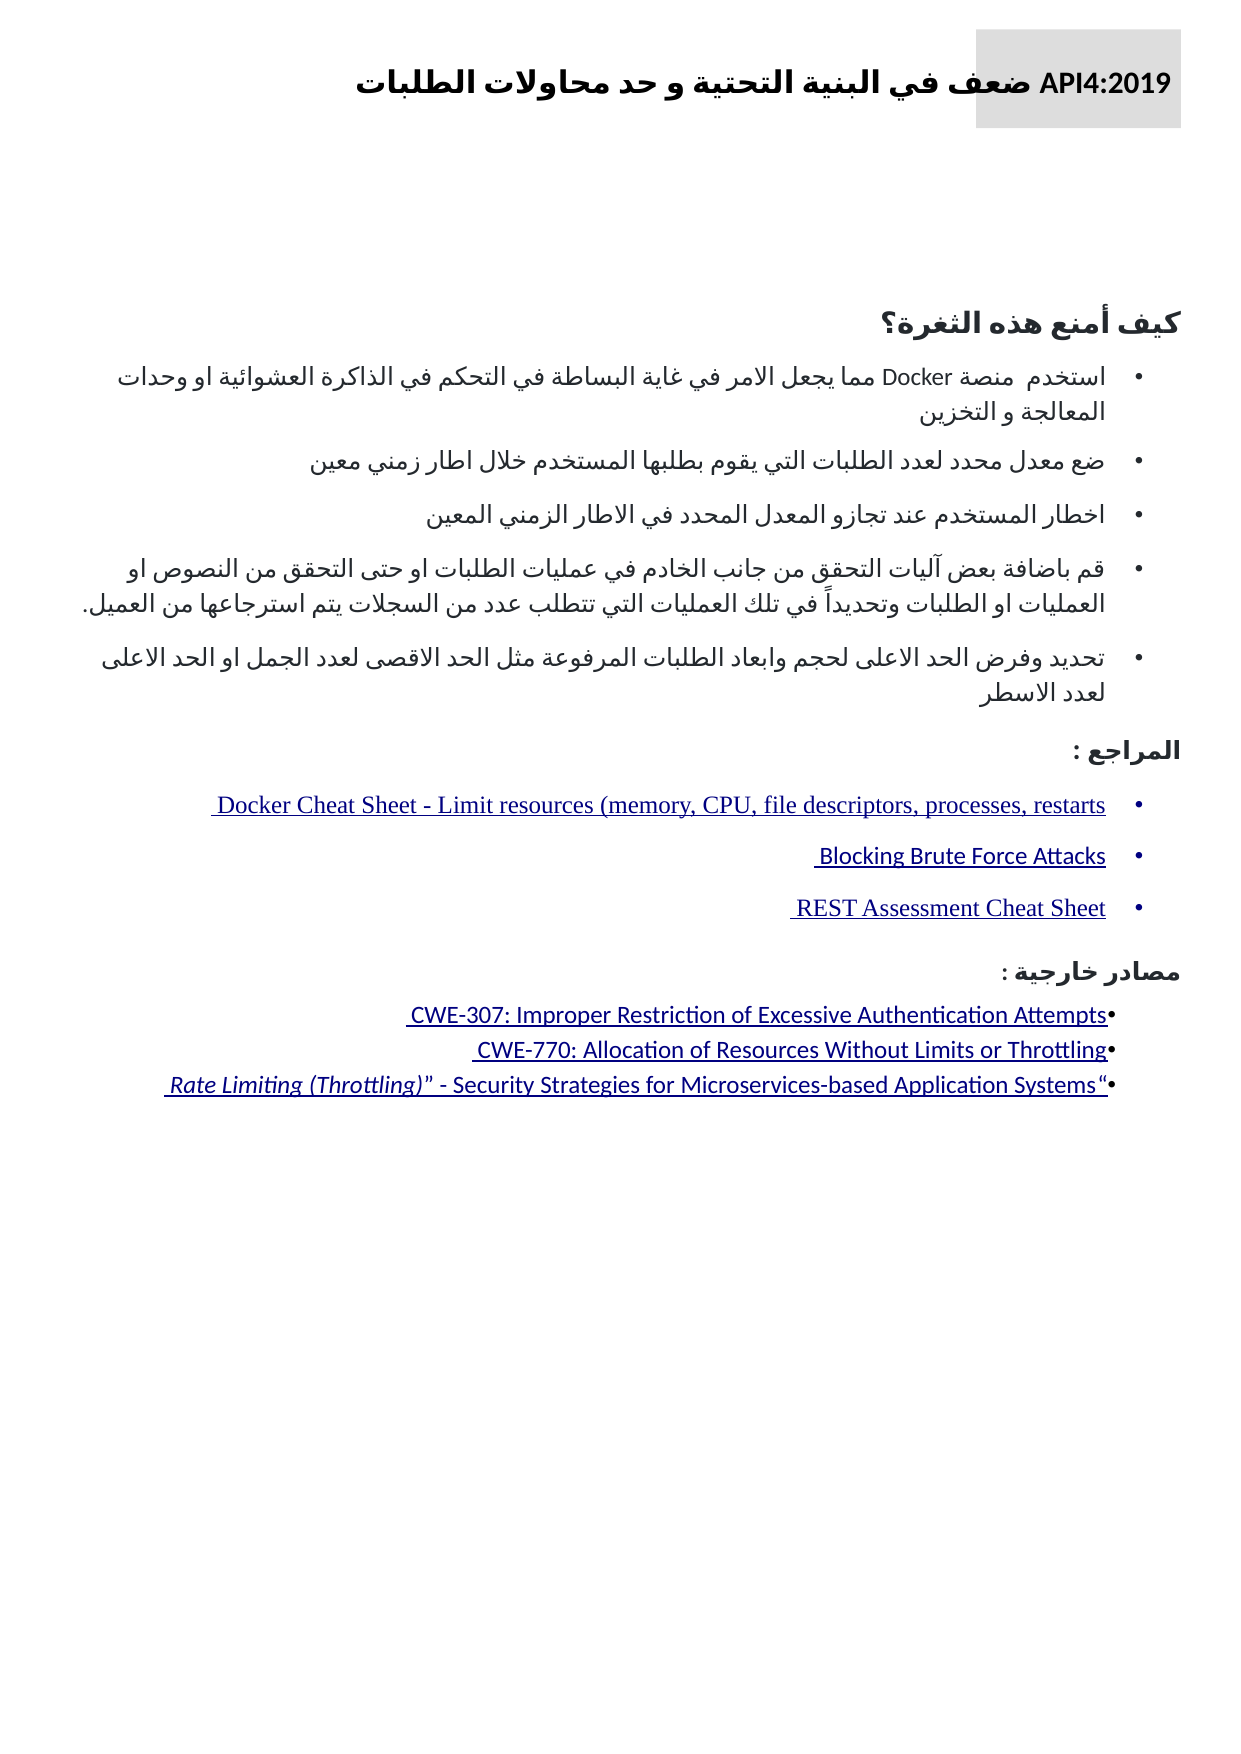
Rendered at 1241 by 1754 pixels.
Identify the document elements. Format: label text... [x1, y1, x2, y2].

subtitle المراجع : [59, 731, 1181, 766]
list “Rate Limiting (Throttling)” - Security Strategies for Microservices-based Application Systems [59, 1069, 1137, 1099]
text كيف أمنع هذه الثغرة؟ [59, 305, 1181, 341]
list قم باضافة بعض آليات التحقق من جانب الخادم في عمليات الطلبات او حتى التحقق من النصوص او العمليات او الطلبات وتحديداً في تلك العمليات التي تتطلب عدد من السجلات يتم استرجاعها من العميل. [59, 553, 1144, 618]
list Docker Cheat Sheet - Limit resources (memory, CPU, file descriptors, processes, restarts [59, 786, 1144, 820]
list CWE-307: Improper Restriction of Excessive Authentication Attempts [59, 999, 1137, 1029]
list تحديد وفرض الحد الاعلى لحجم وابعاد الطلبات المرفوعة مثل الحد الاقصى لعدد الجمل او الحد الاعلى لعدد الاسطر [59, 642, 1144, 707]
list ضع معدل محدد لعدد الطلبات التي يقوم بطلبها المستخدم خلال اطار زمني معين [59, 446, 1144, 476]
list CWE-770: Allocation of Resources Without Limits or Throttling [59, 1034, 1137, 1064]
list Blocking Brute Force Attacks [59, 840, 1144, 871]
list استخدم منصة Docker مما يجعل الامر في غاية البساطة في التحكم في الذاكرة العشوائية او وحدات المعالجة و التخزين [59, 361, 1144, 426]
list اخطار المستخدم عند تجازو المعدل المحدد في الاطار الزمني المعين [59, 499, 1144, 530]
list REST Assessment Cheat Sheet [59, 890, 1144, 924]
subtitle مصادر خارجية : [59, 956, 1181, 986]
